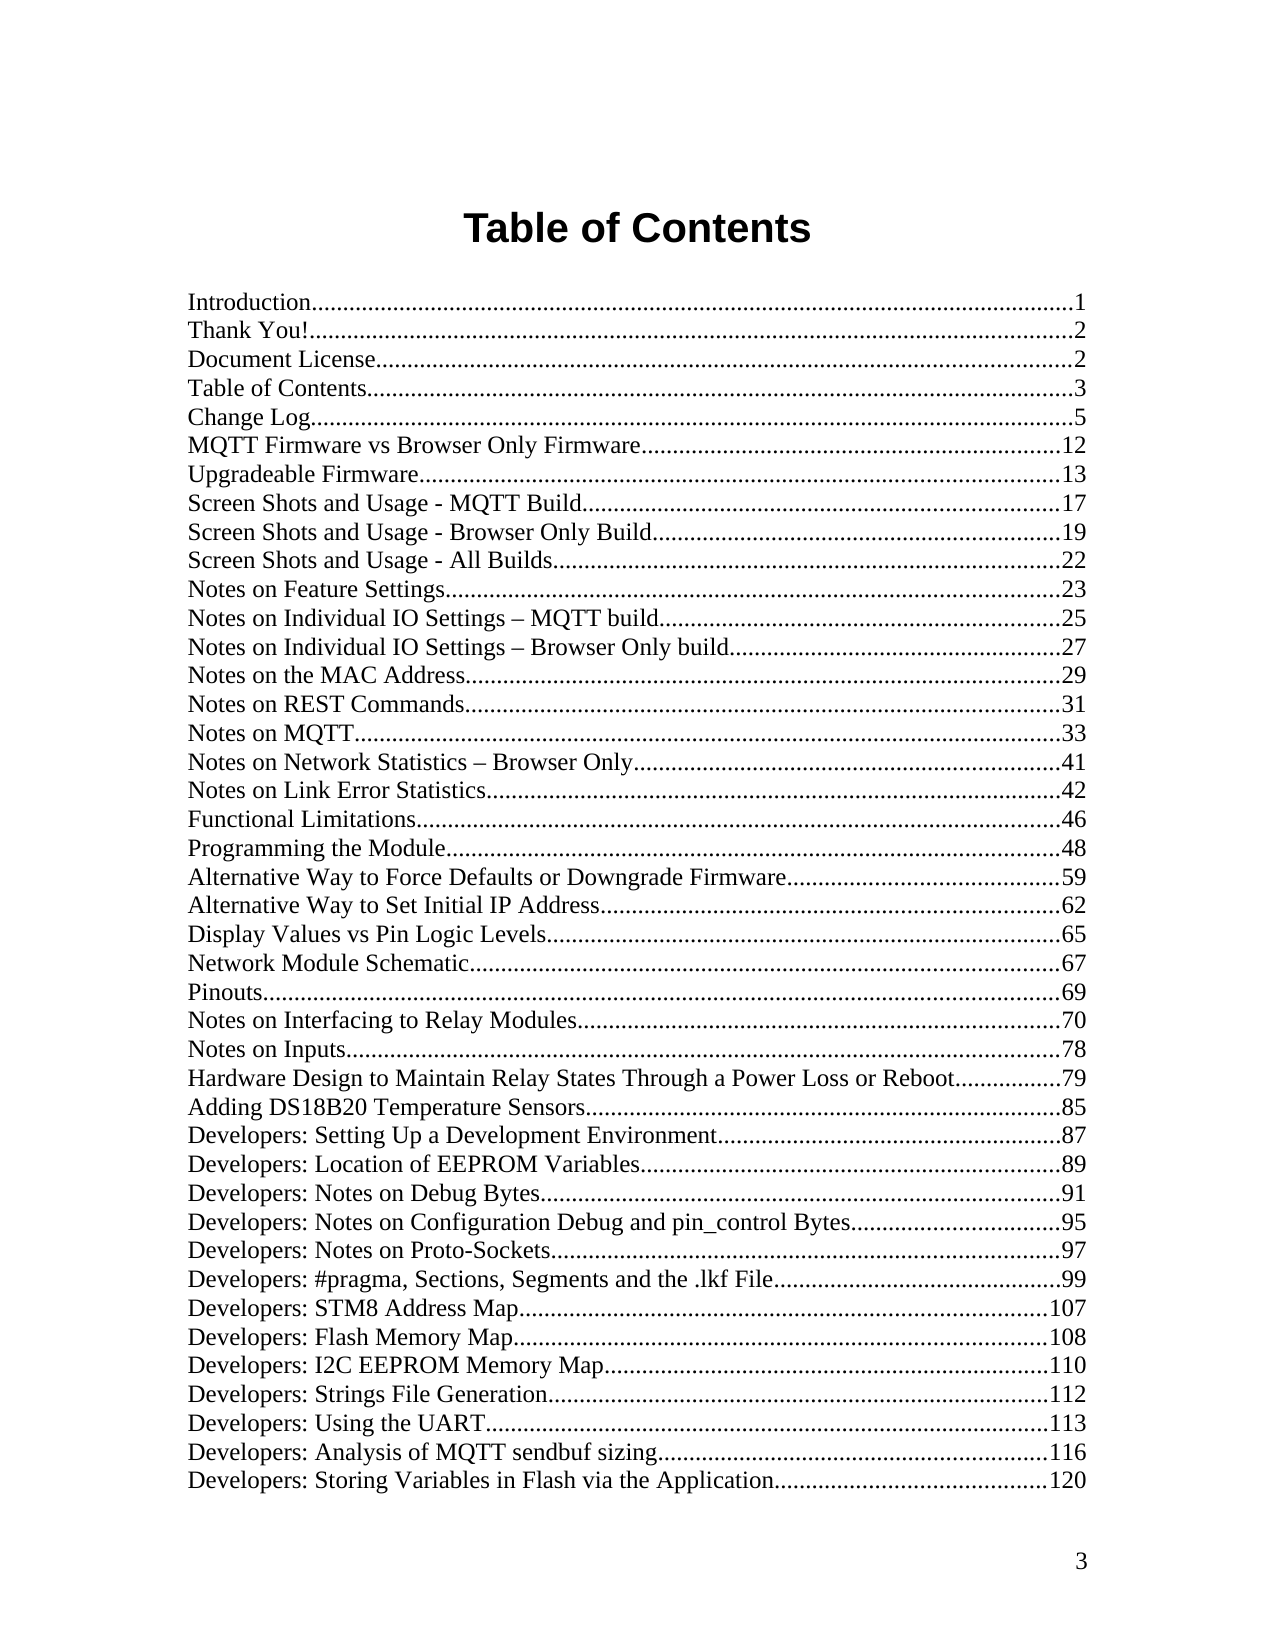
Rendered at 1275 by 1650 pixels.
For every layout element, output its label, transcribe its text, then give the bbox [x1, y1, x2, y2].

text Table of Contents 3 [187, 373, 1087, 402]
text Developers: Flash Memory Map 108 [187, 1322, 1087, 1350]
text Developers: Storing Variables in Flash via the Application 120 [187, 1465, 1087, 1494]
text Notes on Link Error Statistics 42 [187, 775, 1087, 804]
text Developers: Location of EEPROM Variables 89 [187, 1149, 1087, 1178]
text Developers: #pragma, Sections, Segments and the .lkf File 99 [187, 1264, 1087, 1293]
text Developers: STM8 Address Map 107 [187, 1293, 1087, 1322]
text Programming the Module 48 [187, 833, 1087, 862]
text Notes on Inputs 78 [187, 1034, 1087, 1063]
text Developers: Analysis of MQTT sendbuf sizing 116 [187, 1437, 1087, 1465]
text Alternative Way to Force Defaults or Downgrade Firmware 59 [187, 862, 1087, 890]
text Developers: Setting Up a Development Environment 87 [187, 1120, 1087, 1149]
text Developers: Notes on Configuration Debug and pin_control Bytes 95 [187, 1207, 1087, 1235]
text Notes on Feature Settings 23 [187, 574, 1087, 603]
text Notes on Interfacing to Relay Modules 70 [187, 1005, 1087, 1034]
text Developers: Notes on Debug Bytes 91 [187, 1178, 1087, 1207]
text Thank You! 2 [187, 315, 1087, 344]
text Pinouts 69 [187, 977, 1087, 1005]
text Screen Shots and Usage - MQTT Build 17 [187, 488, 1087, 517]
text Functional Limitations 46 [187, 804, 1087, 833]
text Document License 2 [187, 344, 1087, 373]
text Notes on REST Commands 31 [187, 689, 1087, 718]
text Developers: Strings File Generation 112 [187, 1379, 1087, 1408]
text Notes on MQTT 33 [187, 718, 1087, 747]
text Notes on Network Statistics – Browser Only 41 [187, 747, 1087, 775]
text Developers: Notes on Proto-Sockets 97 [187, 1235, 1087, 1264]
text Hardware Design to Maintain Relay States Through a Power Loss or Reboot 79 [187, 1063, 1087, 1092]
text Change Log 5 [187, 402, 1087, 430]
text Notes on Individual IO Settings – MQTT build 25 [187, 603, 1087, 632]
text Notes on the MAC Address 29 [187, 660, 1087, 689]
text Developers: Using the UART 113 [187, 1408, 1087, 1437]
text Upgradeable Firmware 13 [187, 459, 1087, 488]
text Adding DS18B20 Temperature Sensors 85 [187, 1092, 1087, 1120]
text Developers: I2C EEPROM Memory Map 110 [187, 1350, 1087, 1379]
text MQTT Firmware vs Browser Only Firmware 12 [187, 430, 1087, 459]
text Screen Shots and Usage - All Builds 22 [187, 545, 1087, 574]
text Notes on Individual IO Settings – Browser Only build 27 [187, 632, 1087, 660]
subtitle Table of Contents [187, 204, 1087, 252]
text Network Module Schematic 67 [187, 948, 1087, 977]
text Alternative Way to Set Initial IP Address 62 [187, 890, 1087, 919]
text Display Values vs Pin Logic Levels 65 [187, 919, 1087, 948]
text Introduction 1 [187, 287, 1087, 315]
text Screen Shots and Usage - Browser Only Build 19 [187, 517, 1087, 545]
